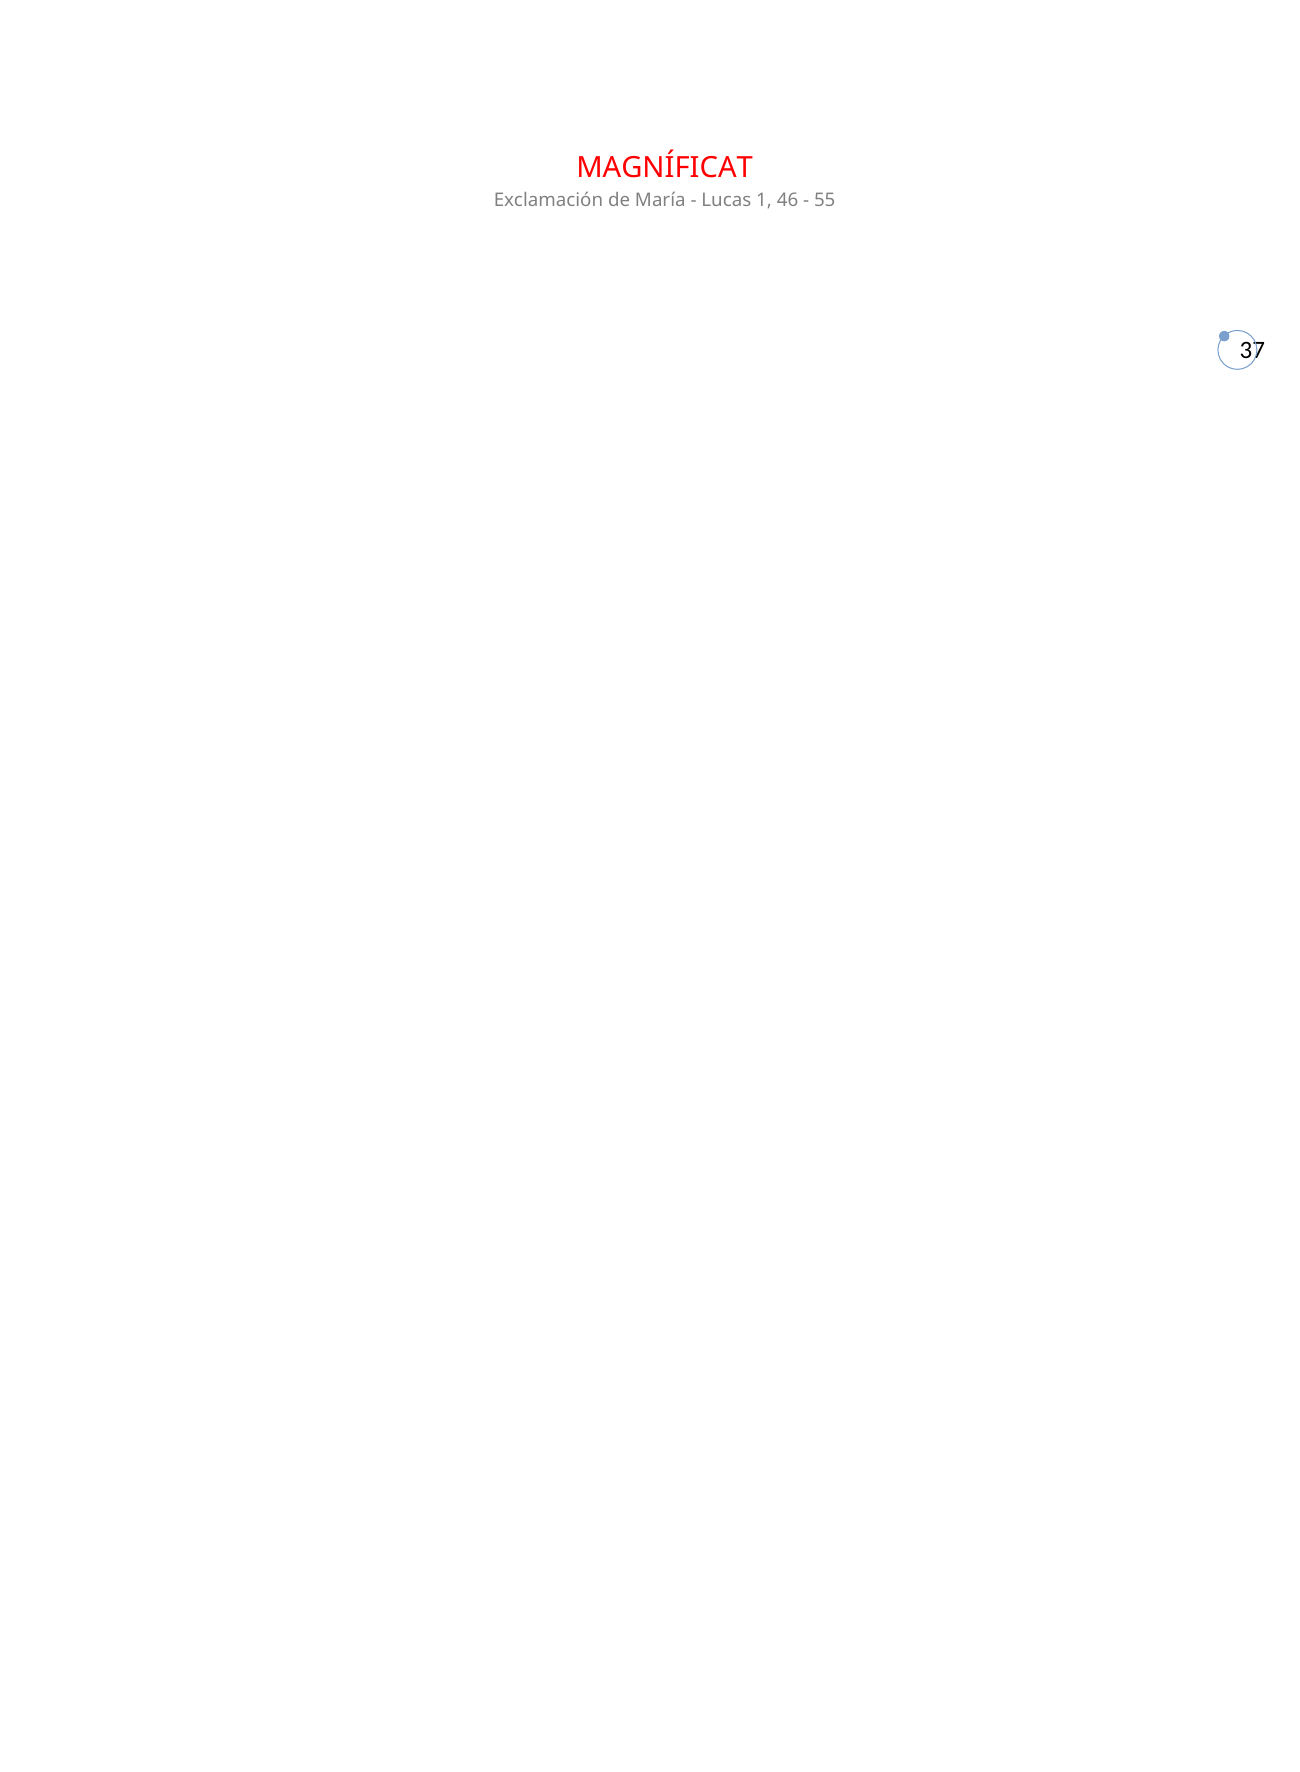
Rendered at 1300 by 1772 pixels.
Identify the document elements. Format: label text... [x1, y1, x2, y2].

text Exclamación de María - Lucas 1, 46 - 55 [104, 186, 1224, 211]
text MAGNÍFICAT [104, 146, 1224, 186]
